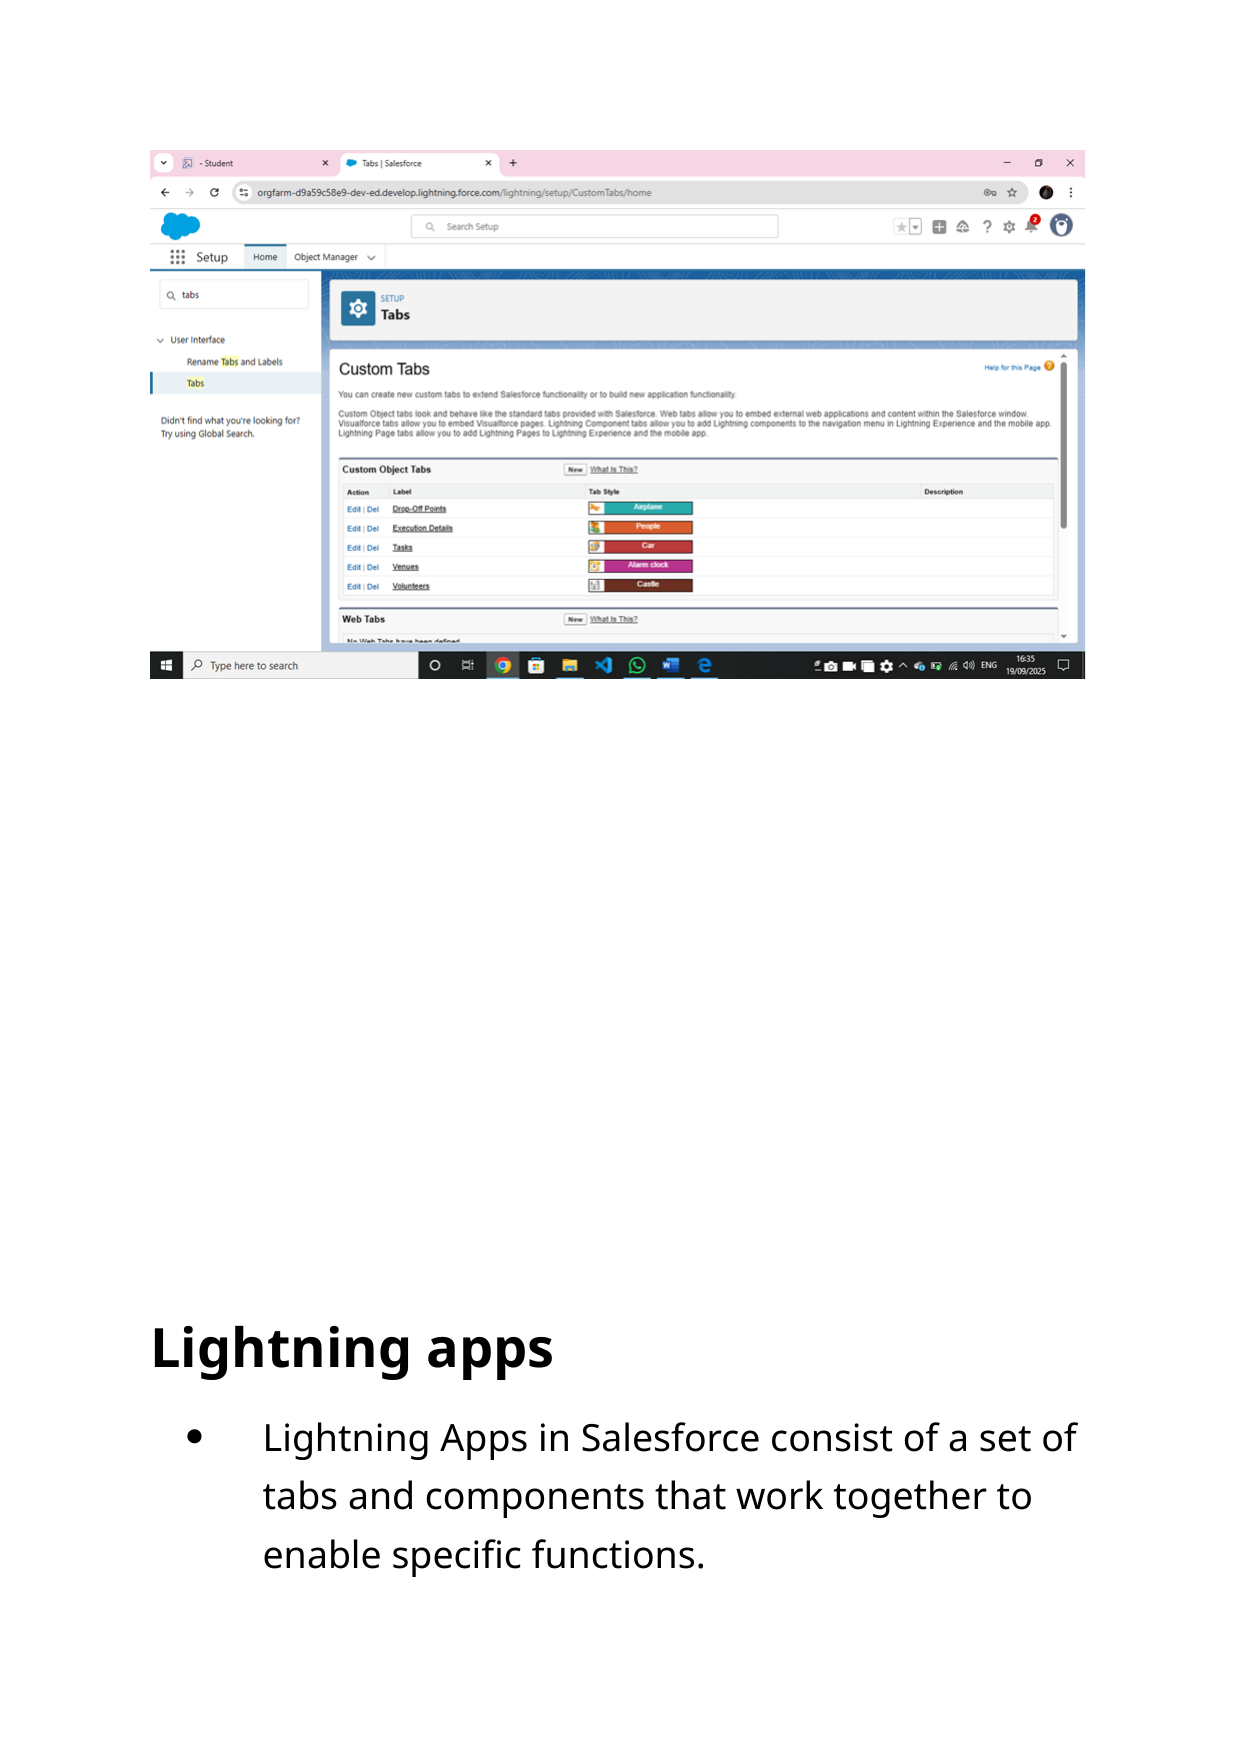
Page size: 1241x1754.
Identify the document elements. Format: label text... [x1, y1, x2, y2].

text Lightning apps [150, 1309, 1090, 1383]
list Lightning Apps in Salesforce consist of a set of tabs and components that work together to enable specific functions. [187, 1411, 1090, 1579]
